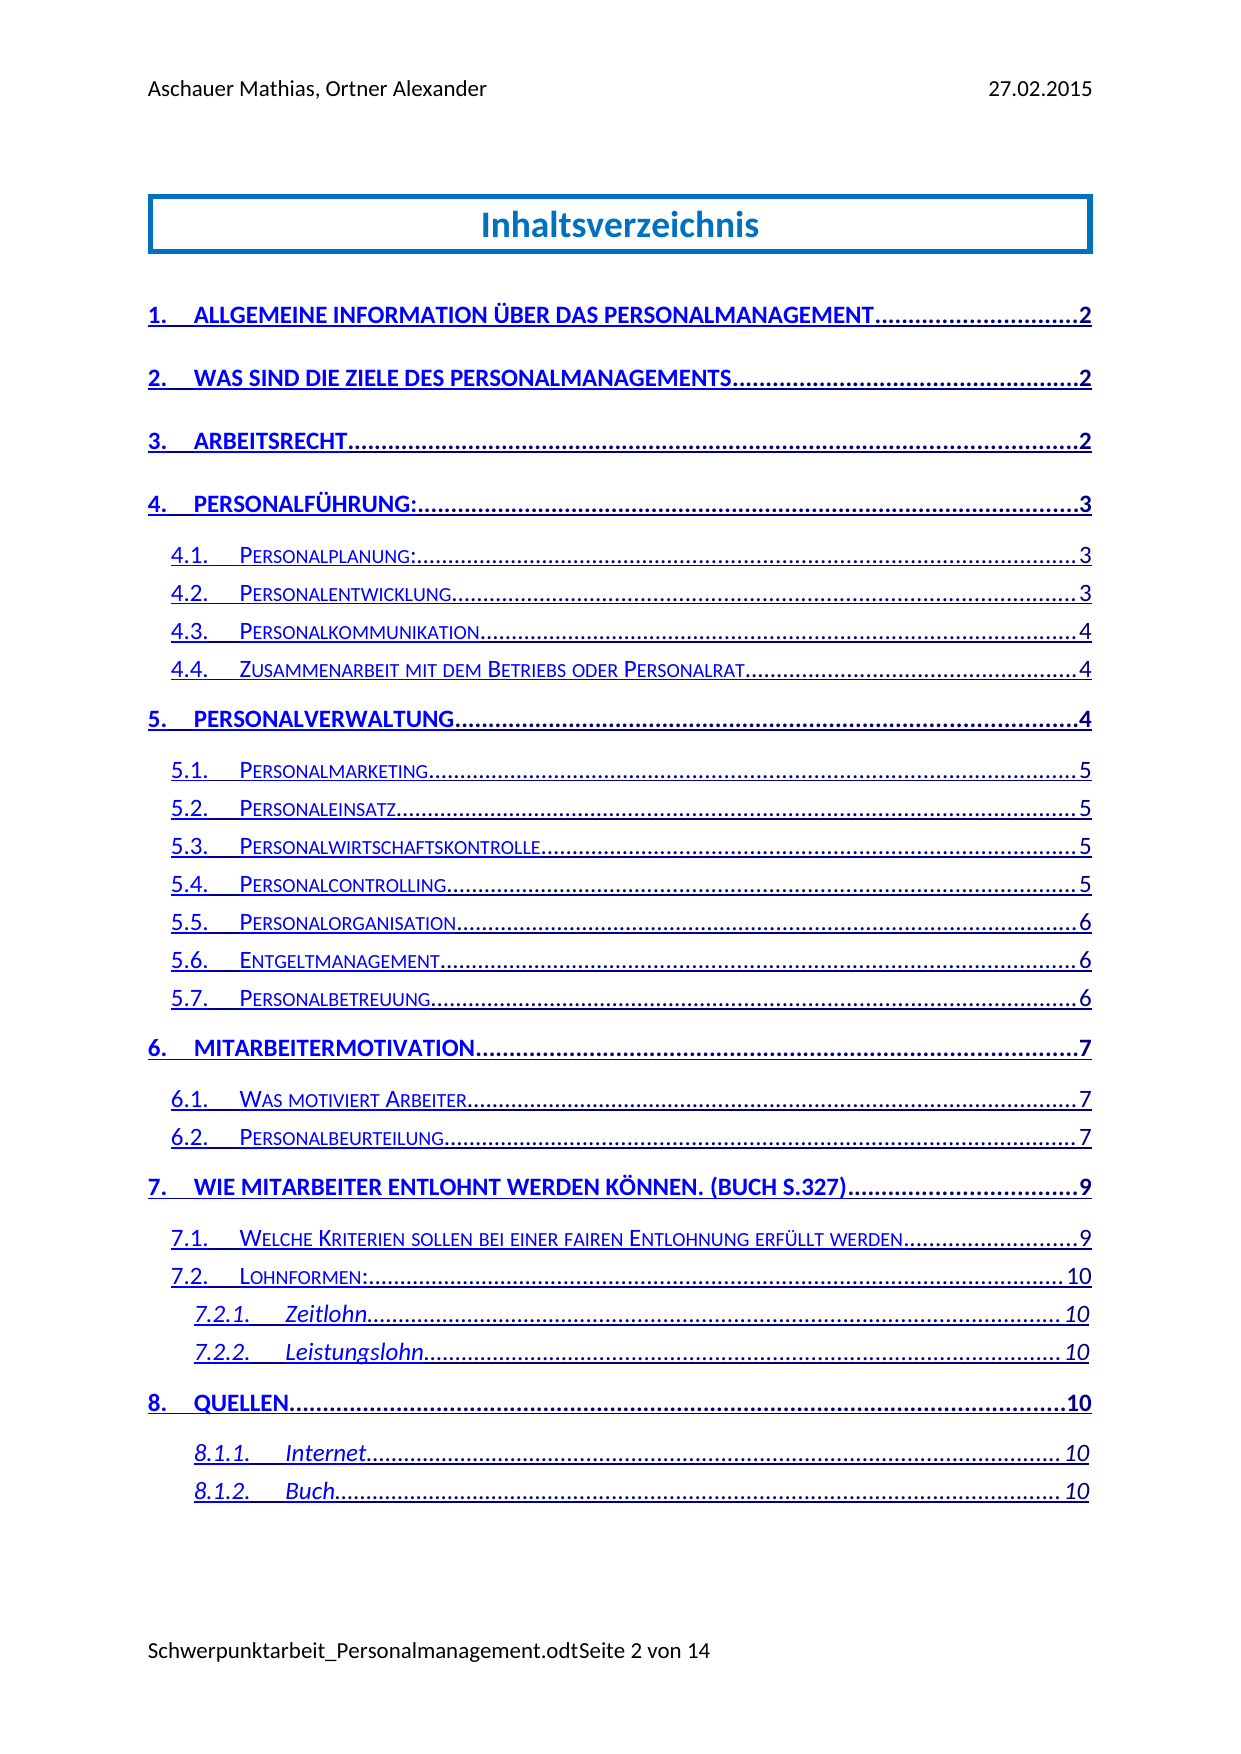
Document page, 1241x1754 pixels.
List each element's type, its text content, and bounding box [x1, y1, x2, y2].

text 5.7. Personalbetreuung 6 [171, 978, 1093, 1013]
text 5.3. Personalwirtschaftskontrolle 5 [171, 826, 1093, 861]
text 5. Personalverwaltung 4 [148, 699, 1093, 735]
text 5.1. Personalmarketing 5 [171, 750, 1093, 785]
text 5.4. Personalcontrolling 5 [171, 864, 1093, 899]
text 6.1. Was motiviert Arbeiter 7 [171, 1079, 1093, 1114]
text Inhaltsverzeichnis [153, 199, 1087, 249]
text 4. Personalführung: 3 [148, 484, 1093, 520]
text 5.6. Entgeltmanagement 6 [171, 940, 1093, 976]
text 4.2. Personalentwicklung 3 [171, 573, 1093, 608]
text 6. Mitarbeitermotivation 7 [148, 1028, 1093, 1064]
text 2. Was sind die Ziele des Personalmanagements 2 [148, 358, 1093, 394]
text 8.1.1. Internet 10 [193, 1433, 1093, 1469]
text 7.1. Welche Kriterien sollen bei einer fairen Entlohnung erfüllt werden. 9 [171, 1218, 1093, 1254]
text 7.2.2. Leistungslohn 10 [193, 1332, 1093, 1368]
text 6.2. Personalbeurteilung 7 [171, 1117, 1093, 1153]
text 8.1.2. Buch 10 [193, 1471, 1093, 1507]
text 5.2. Personaleinsatz 5 [171, 788, 1093, 823]
text 5.5. Personalorganisation 6 [171, 902, 1093, 937]
text 4.4. Zusammenarbeit mit dem Betriebs oder Personalrat 4 [171, 649, 1093, 684]
text 7.2.1. Zeitlohn 10 [193, 1294, 1093, 1330]
text 7.2. Lohnformen: 10 [171, 1256, 1093, 1292]
text 1. Allgemeine Information über das Personalmanagement 2 [148, 295, 1093, 331]
text 7. Wie Mitarbeiter entlohnt werden können. (Buch S.327) 9 [148, 1167, 1093, 1203]
text 4.3. Personalkommunikation 4 [171, 611, 1093, 646]
text 4.1. Personalplanung: 3 [171, 535, 1093, 570]
text 3. Arbeitsrecht 2 [148, 421, 1093, 457]
text 8. Quellen 10 [148, 1383, 1093, 1418]
